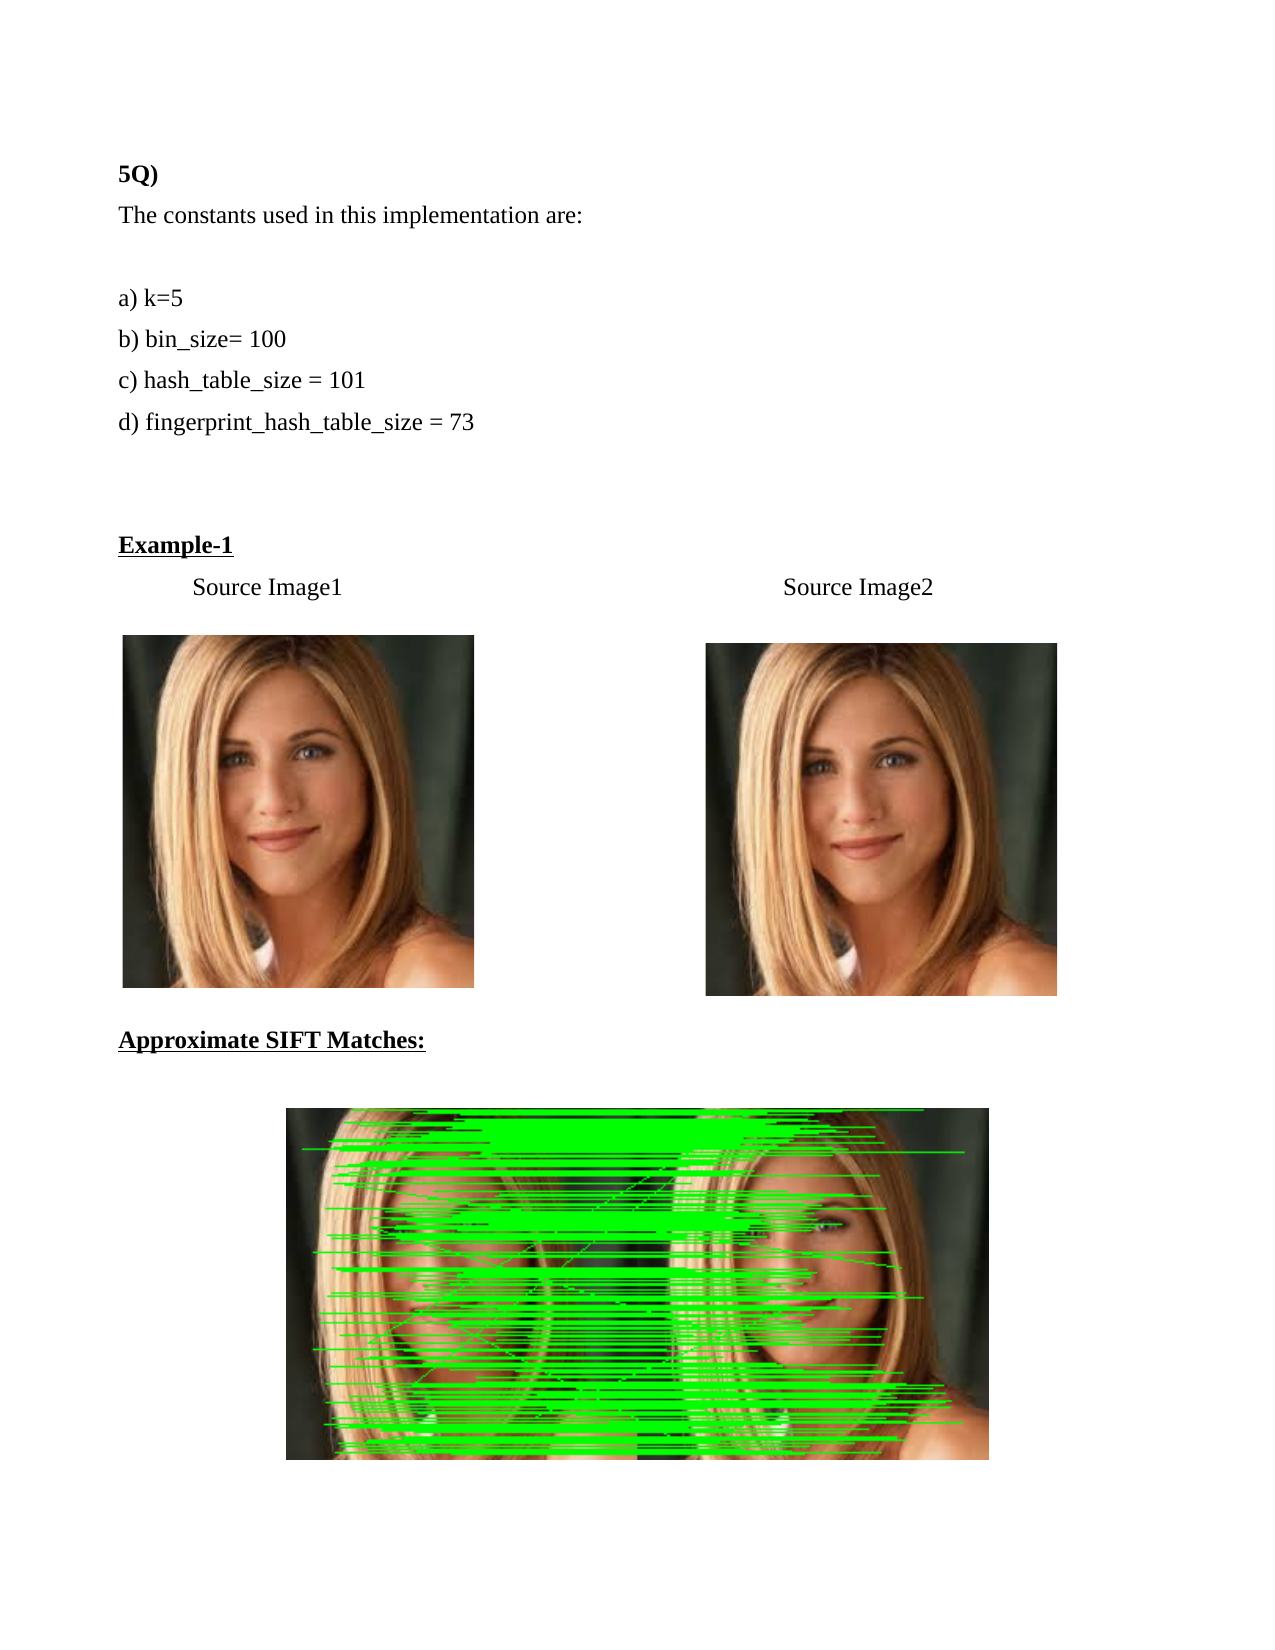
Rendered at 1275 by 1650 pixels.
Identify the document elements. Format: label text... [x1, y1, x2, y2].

text b) bin_size= 100 [118, 324, 1157, 353]
text Example-1 [118, 531, 1157, 559]
text d) fingerprint_hash_table_size = 73 [118, 407, 1157, 436]
text The constants used in this implementation are: [118, 201, 1157, 229]
picture [122, 635, 475, 988]
text a) k=5 [118, 283, 1157, 312]
picture [286, 1108, 989, 1460]
text Approximate SIFT Matches: [118, 1026, 1157, 1054]
text Source Image1 Source Image2 [118, 572, 1157, 601]
picture [705, 643, 1058, 996]
text c) hash_table_size = 101 [118, 366, 1157, 394]
text 5Q) [118, 159, 1157, 188]
